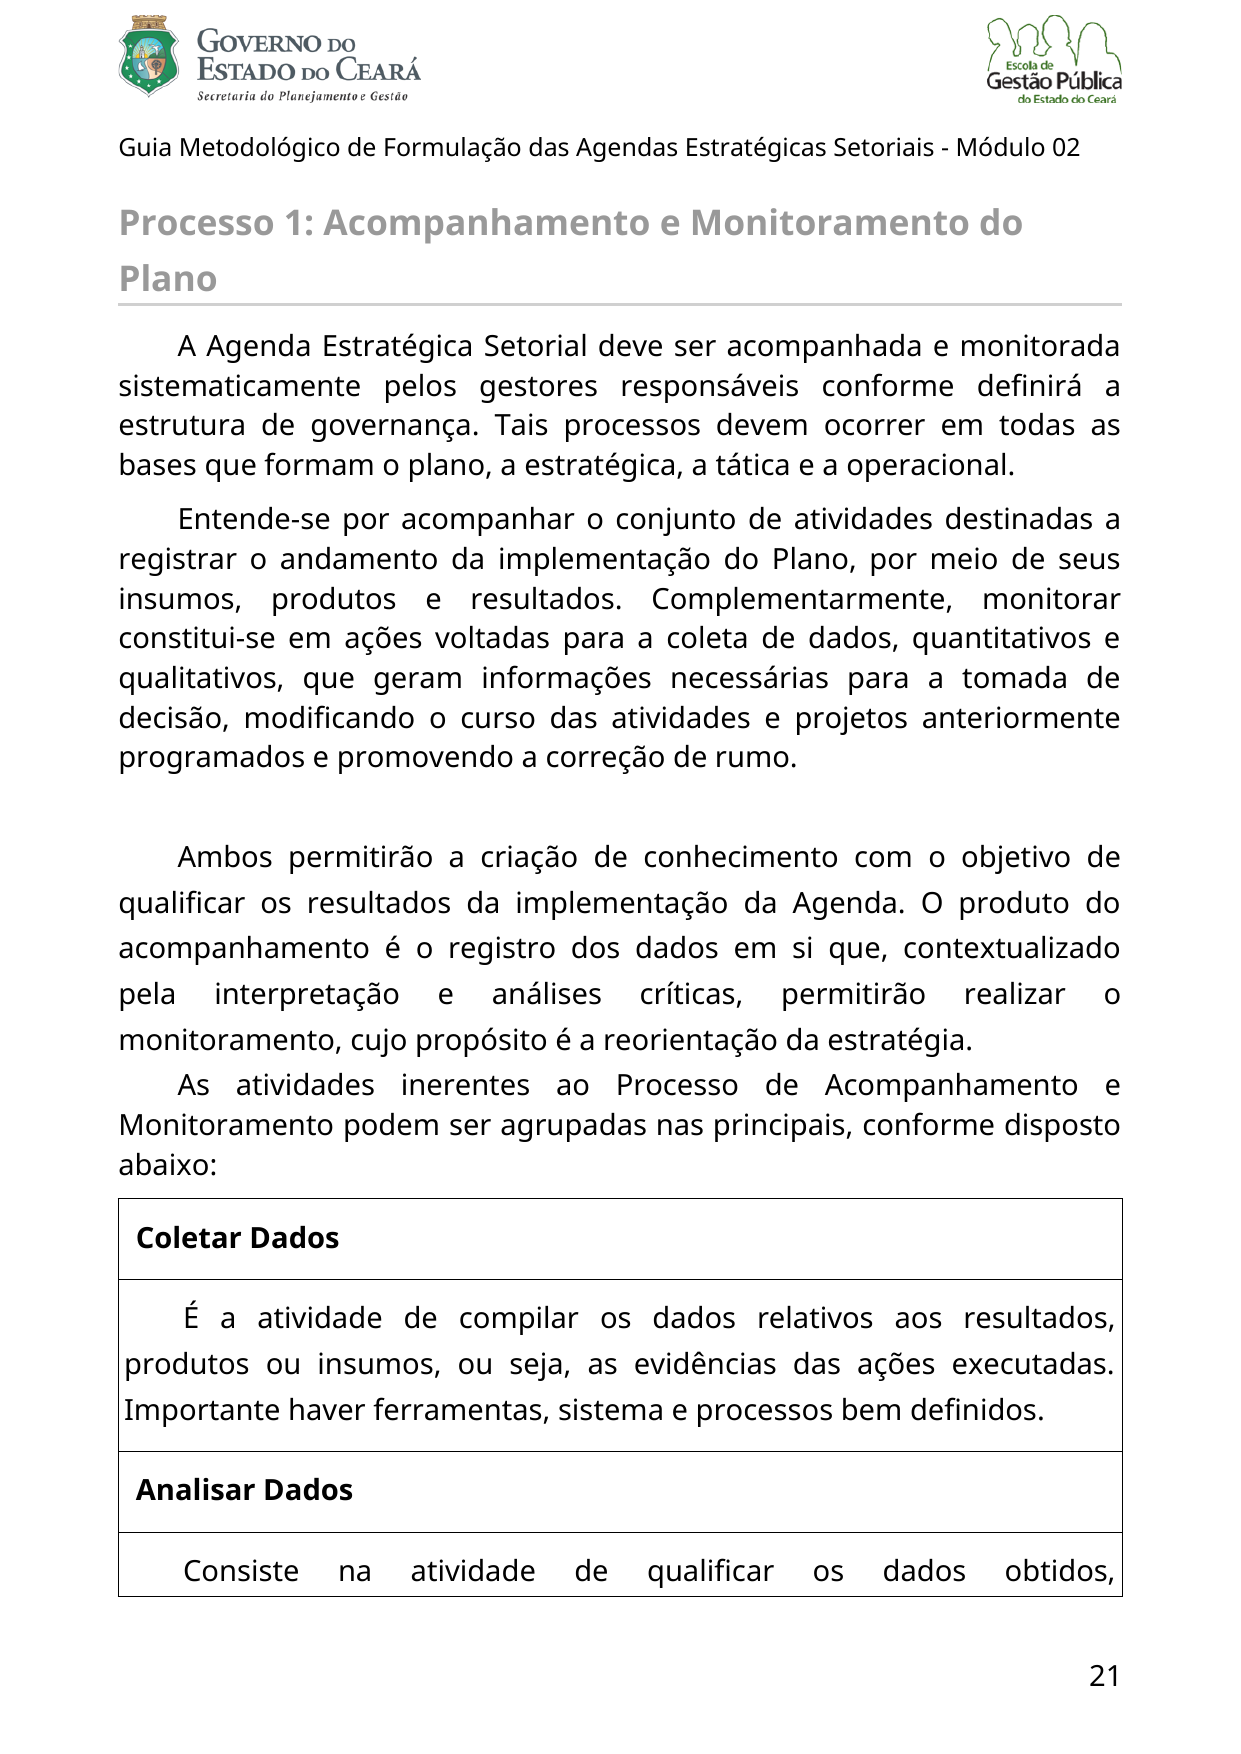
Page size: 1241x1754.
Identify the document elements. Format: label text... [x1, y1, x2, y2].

table_cell Analisar Dados [119, 1452, 1122, 1532]
picture [118, 15, 1122, 103]
table_cell Consiste na atividade de qualificar os dados obtidos, [119, 1533, 1122, 1596]
text Ambos permitirão a criação de conhecimento com o objetivo de qualificar os resultados da implementação da Agenda. O produto do acompanhamento é o registro dos dados em si que, contextualizado pela interpretação e análises críticas, permitirão realizar o monitoramento, cujo propósito é a reorientação da estratégia. [118, 837, 1122, 1059]
table_header Coletar Dados [119, 1199, 1122, 1279]
subtitle Processo 1: Acompanhamento e Monitoramento do Plano [118, 198, 1122, 303]
text A Agenda Estratégica Setorial deve ser acompanhada e monitorada sistematicamente pelos gestores responsáveis conforme definirá a estrutura de governança. Tais processos devem ocorrer em todas as bases que formam o plano, a estratégica, a tática e a operacional. [118, 325, 1122, 484]
text As atividades inerentes ao Processo de Acompanhamento e Monitoramento podem ser agrupadas nas principais, conforme disposto abaixo: [118, 1065, 1122, 1184]
text Entende-se por acompanhar o conjunto de atividades destinadas a registrar o andamento da implementação do Plano, por meio de seus insumos, produtos e resultados. Complementarmente, monitorar constitui-se em ações voltadas para a coleta de dados, quantitativos e qualitativos, que geram informações necessárias para a tomada de decisão, modificando o curso das atividades e projetos anteriormente programados e promovendo a correção de rumo. [118, 498, 1122, 776]
table_cell É a atividade de compilar os dados relativos aos resultados, produtos ou insumos, ou seja, as evidências das ações executadas. Importante haver ferramentas, sistema e processos bem definidos. [119, 1280, 1122, 1451]
